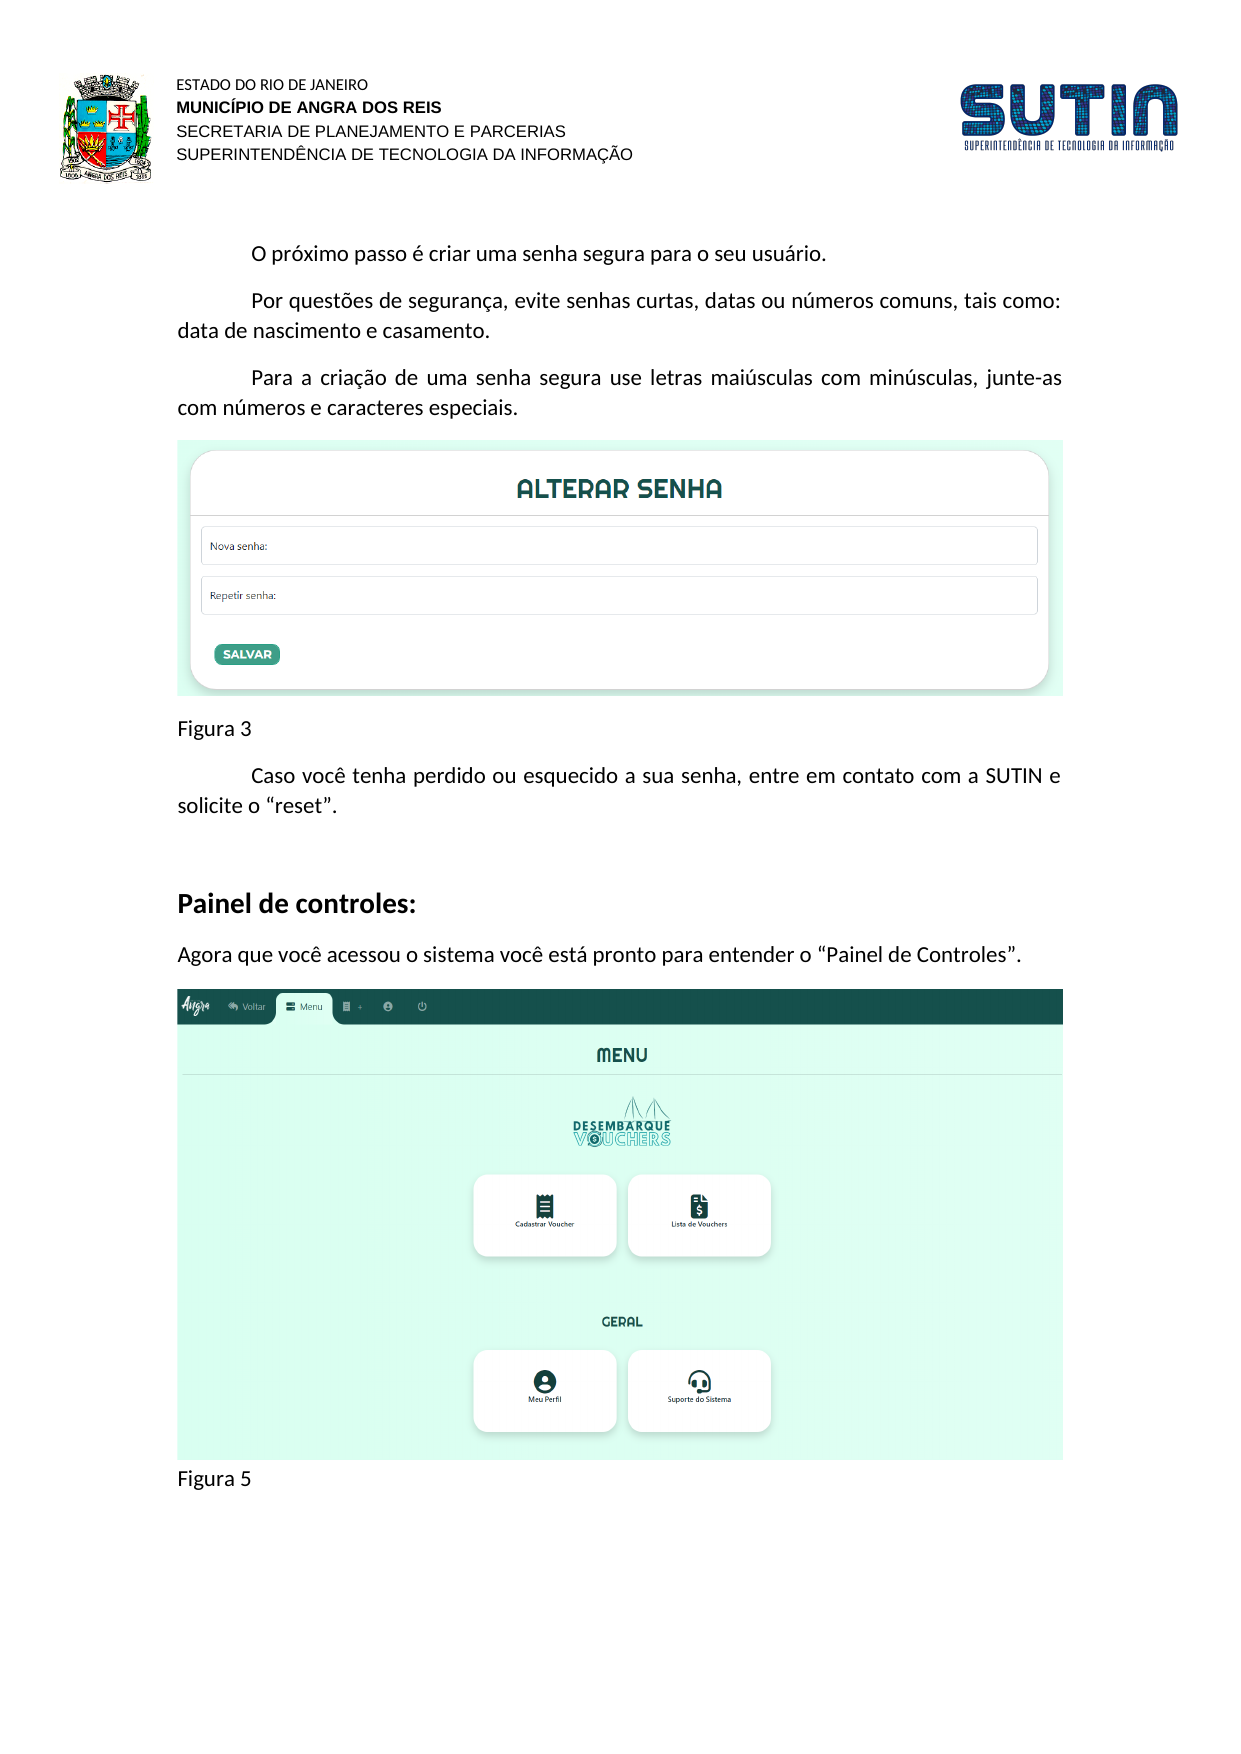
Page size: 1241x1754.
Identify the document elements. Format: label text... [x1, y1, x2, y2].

text Painel de controles: [177, 885, 1063, 921]
text Figura 3 [177, 714, 1063, 742]
picture [955, 81, 1181, 157]
text Por questões de segurança, evite senhas curtas, datas ou números comuns, tais como: data de nascimento e casamento. [177, 286, 1063, 344]
picture [59, 73, 155, 185]
text O próximo passo é criar uma senha segura para o seu usuário. [177, 239, 1063, 267]
text Caso você tenha perdido ou esquecido a sua senha, entre em contato com a SUTIN e solicite o “reset”. [177, 761, 1063, 819]
text Agora que você acessou o sistema você está pronto para entender o “Painel de Controles”. [177, 940, 1063, 968]
text Para a criação de uma senha segura use letras maiúsculas com minúsculas, junte-as com números e caracteres especiais. [177, 363, 1063, 421]
text Figura 5 [177, 1460, 1063, 1492]
picture [177, 440, 1063, 696]
